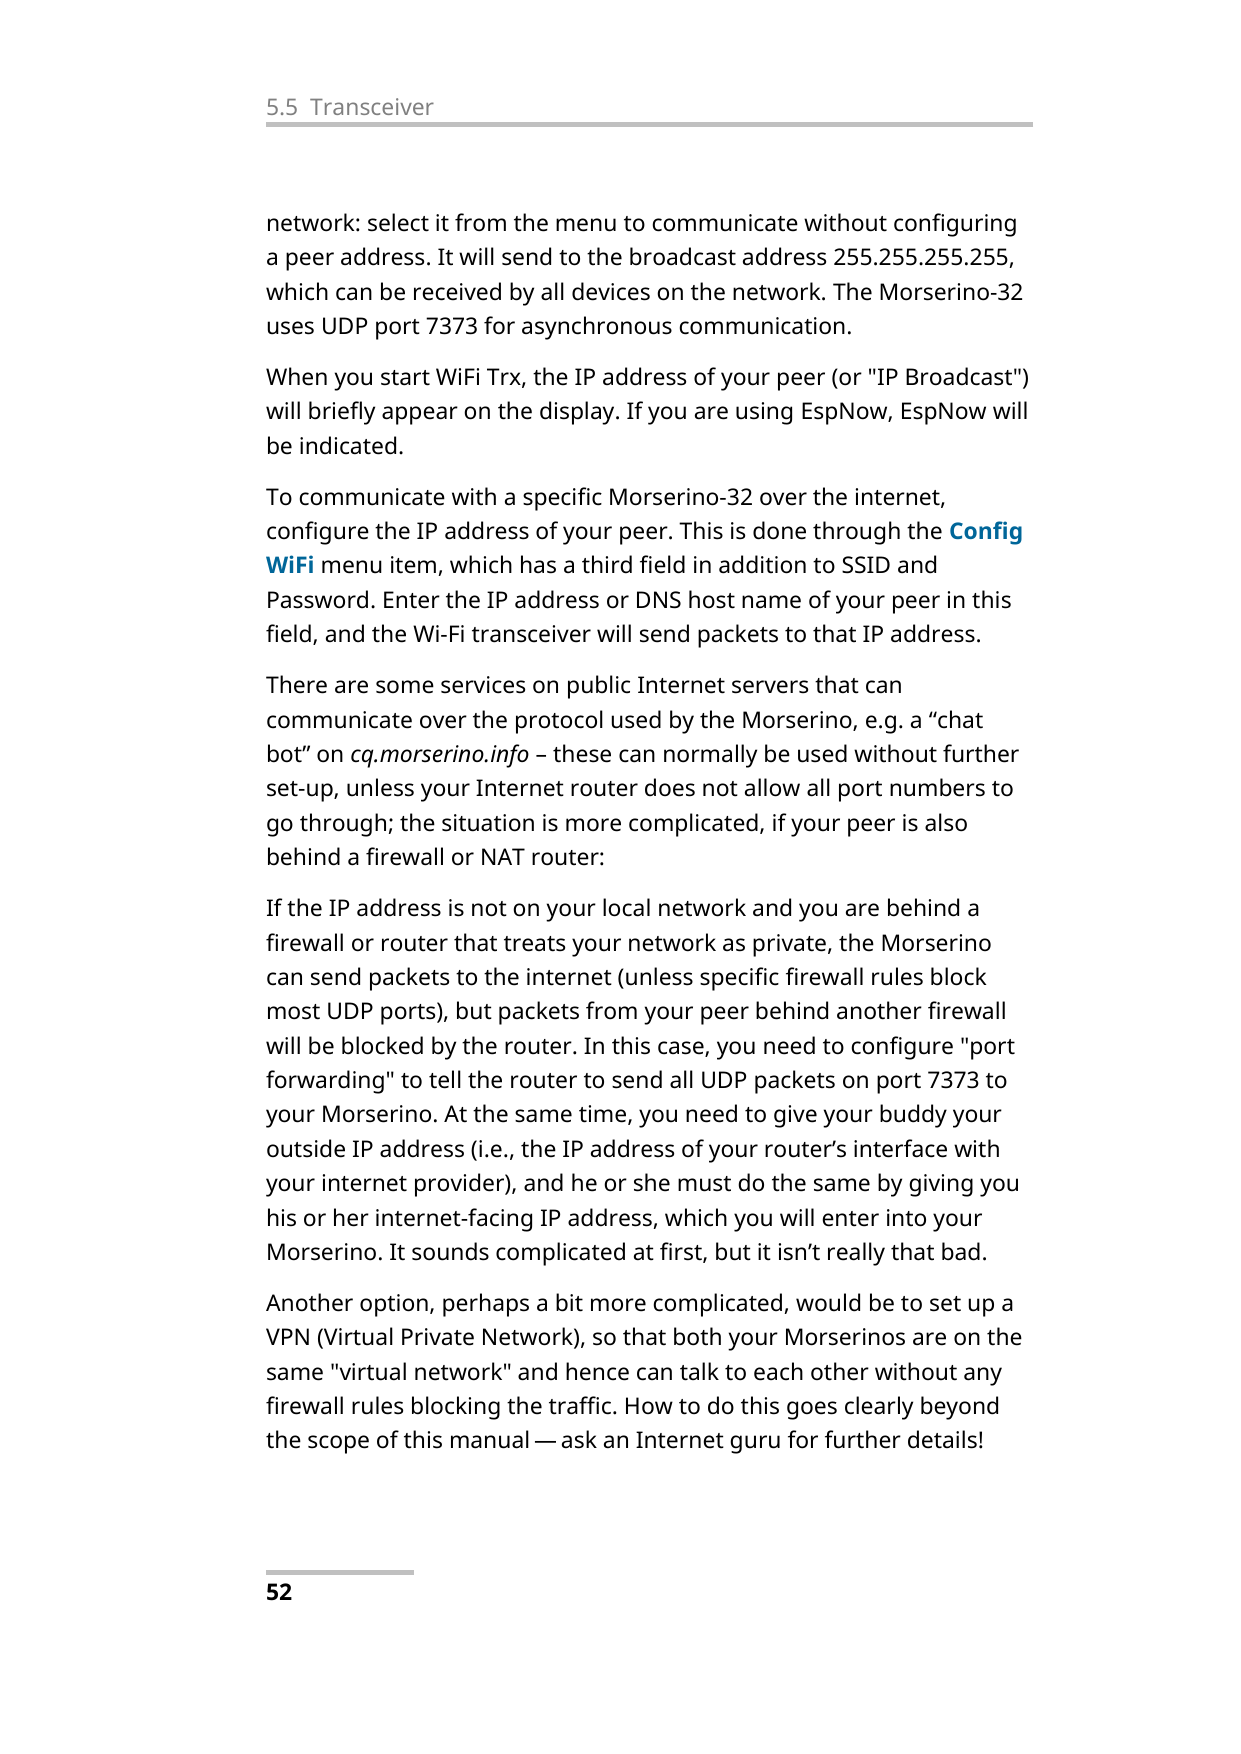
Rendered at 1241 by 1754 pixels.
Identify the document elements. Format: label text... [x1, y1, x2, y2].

text When you start WiFi Trx, the IP address of your peer (or "IP Broadcast") will briefly appear on the display. If you are using EspNow, EspNow will be indicated. [266, 361, 1033, 461]
text There are some services on public Internet servers that can communicate over the protocol used by the Morserino, e.g. a “chat bot” on cq.morserino.info – these can normally be used without further set-up, unless your Internet router does not allow all port numbers to go through; the situation is more complicated, if your peer is also behind a firewall or NAT router: [266, 669, 1033, 872]
text network: select it from the menu to communicate without configuring a peer address. It will send to the broadcast address 255.255.255.255, which can be received by all devices on the network. The Morserino-32 uses UDP port 7373 for asynchronous communication. [266, 207, 1033, 341]
text To communicate with a specific Morserino-32 over the internet, configure the IP address of your peer. This is done through the Config WiFi menu item, which has a third field in addition to SSID and Password. Enter the IP address or DNS host name of your peer in this field, and the Wi-Fi transceiver will send packets to that IP address. [266, 481, 1033, 649]
text Another option, perhaps a bit more complicated, would be to set up a VPN (Virtual Private Network), so that both your Morserinos are on the same "virtual network" and hence can talk to each other without any firewall rules blocking the traffic. How to do this goes clearly beyond the scope of this manual — ask an Internet guru for further details! [266, 1287, 1033, 1456]
text If the IP address is not on your local network and you are behind a firewall or router that treats your network as private, the Morserino can send packets to the internet (unless specific firewall rules block most UDP ports), but packets from your peer behind another firewall will be blocked by the router. In this case, you need to configure "port forwarding" to tell the router to send all UDP packets on port 7373 to your Morserino. At the same time, you need to give your buddy your outside IP address (i.e., the IP address of your router’s interface with your internet provider), and he or she must do the same by giving you his or her internet-facing IP address, which you will enter into your Morserino. It sounds complicated at first, but it isn’t really that bad. [266, 892, 1033, 1267]
